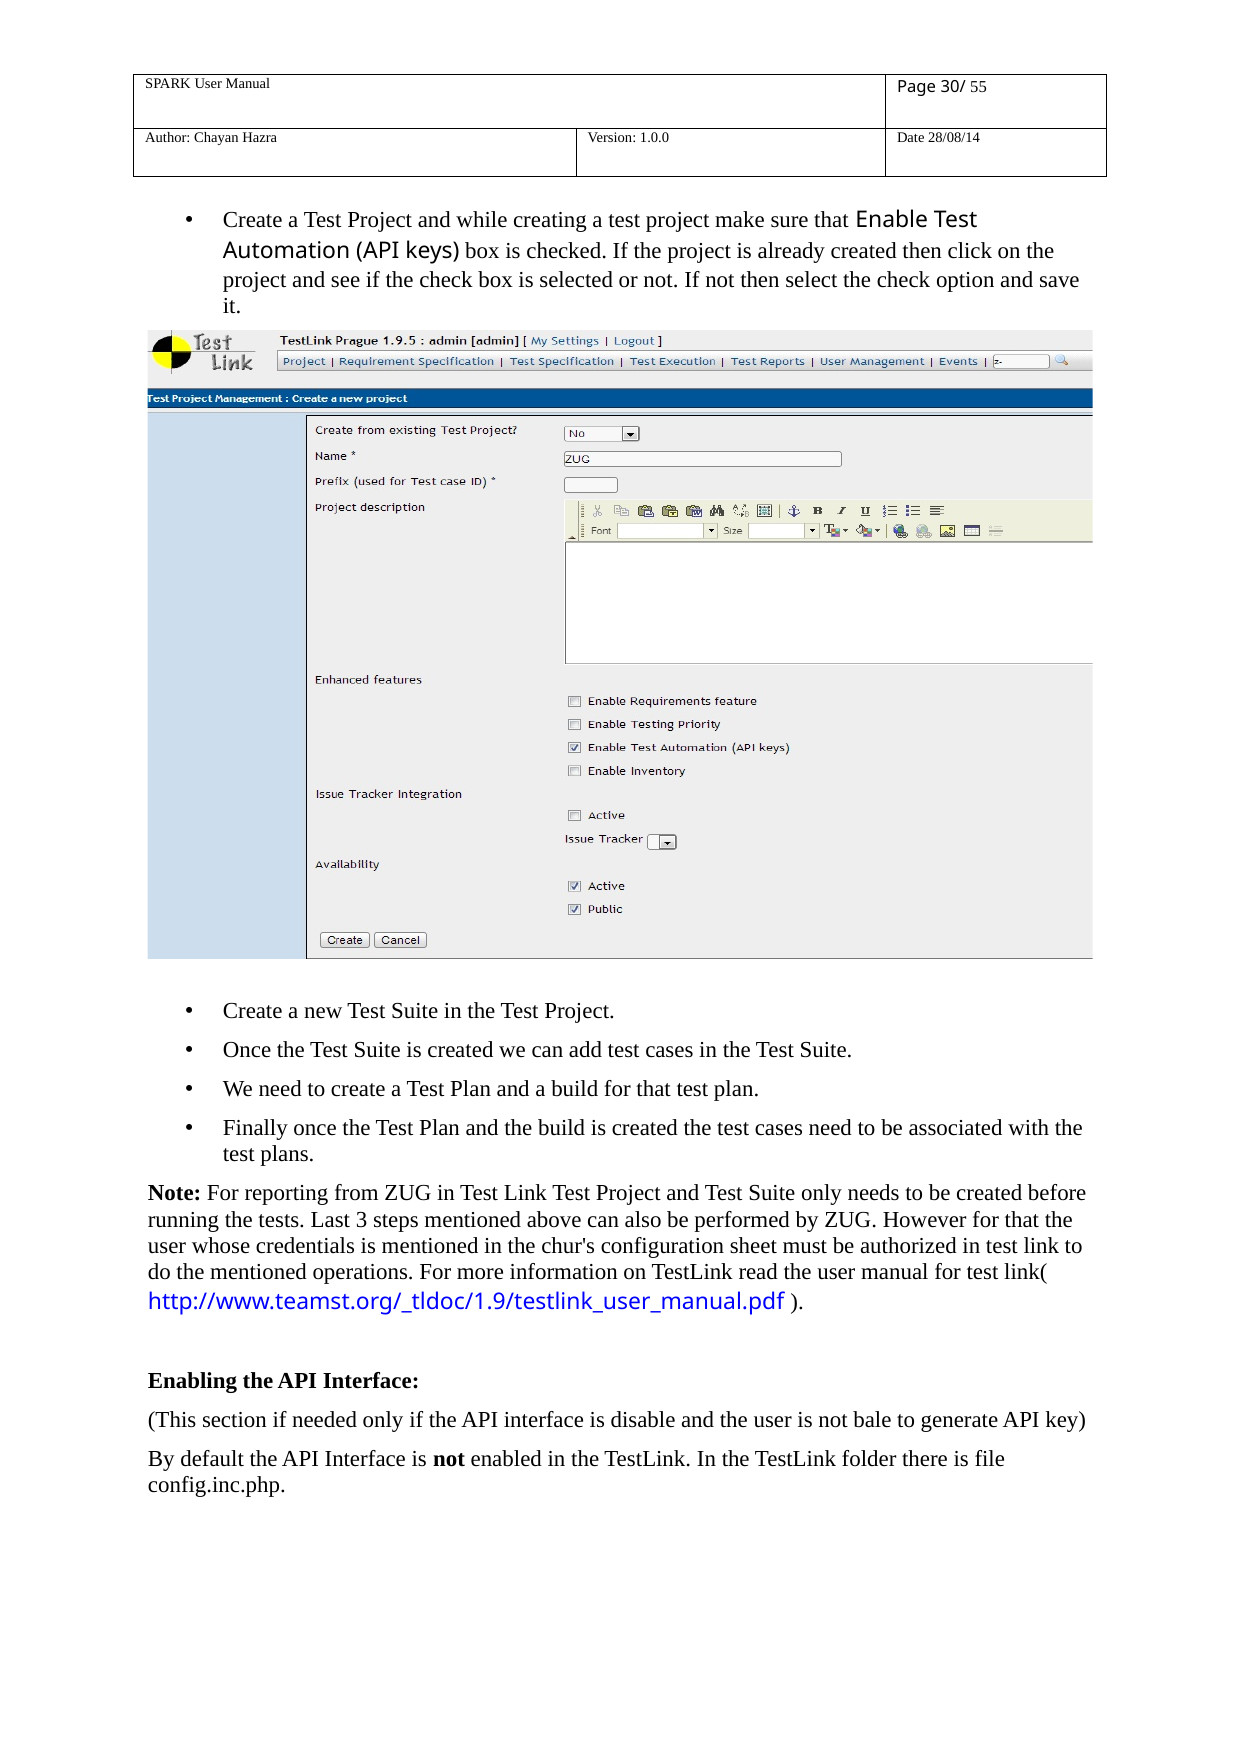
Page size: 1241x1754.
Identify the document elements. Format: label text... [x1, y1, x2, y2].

text Note: For reporting from ZUG in Test Link Test Project and Test Suite only needs to be created before running the tests. Last 3 steps mentioned above can also be performed by ZUG. However for that the user whose credentials is mentioned in the chur's configuration sheet must be authorized in test link to do the mentioned operations. For more information on TestLink read the user manual for test link( http://www.teamst.org/_tldoc/1.9/testlink_user_manual.pdf ). [148, 1179, 1092, 1316]
text Enabling the API Interface: [148, 1367, 1092, 1394]
list Create a Test Project and while creating a test project make sure that Enable Test Automation (API keys) box is checked. If the project is already created then click on the project and see if the check box is selected or not. If not then select the check option and save it. [185, 203, 1092, 318]
list Finally once the Test Plan and the build is created the test cases need to be associated with the test plans. [185, 1114, 1092, 1167]
text (This section if needed only if the API interface is disable and the user is not bale to generate API key) [148, 1406, 1092, 1432]
text By default the API Interface is not enabled in the TestLink. In the TestLink folder there is file config.inc.php. [148, 1445, 1092, 1498]
list We need to create a Test Plan and a build for that test plan. [185, 1075, 1092, 1102]
list Create a new Test Suite in the Test Project. [185, 997, 1092, 1024]
list Once the Test Suite is created we can add test cases in the Test Suite. [185, 1036, 1092, 1063]
picture [147, 330, 1093, 959]
